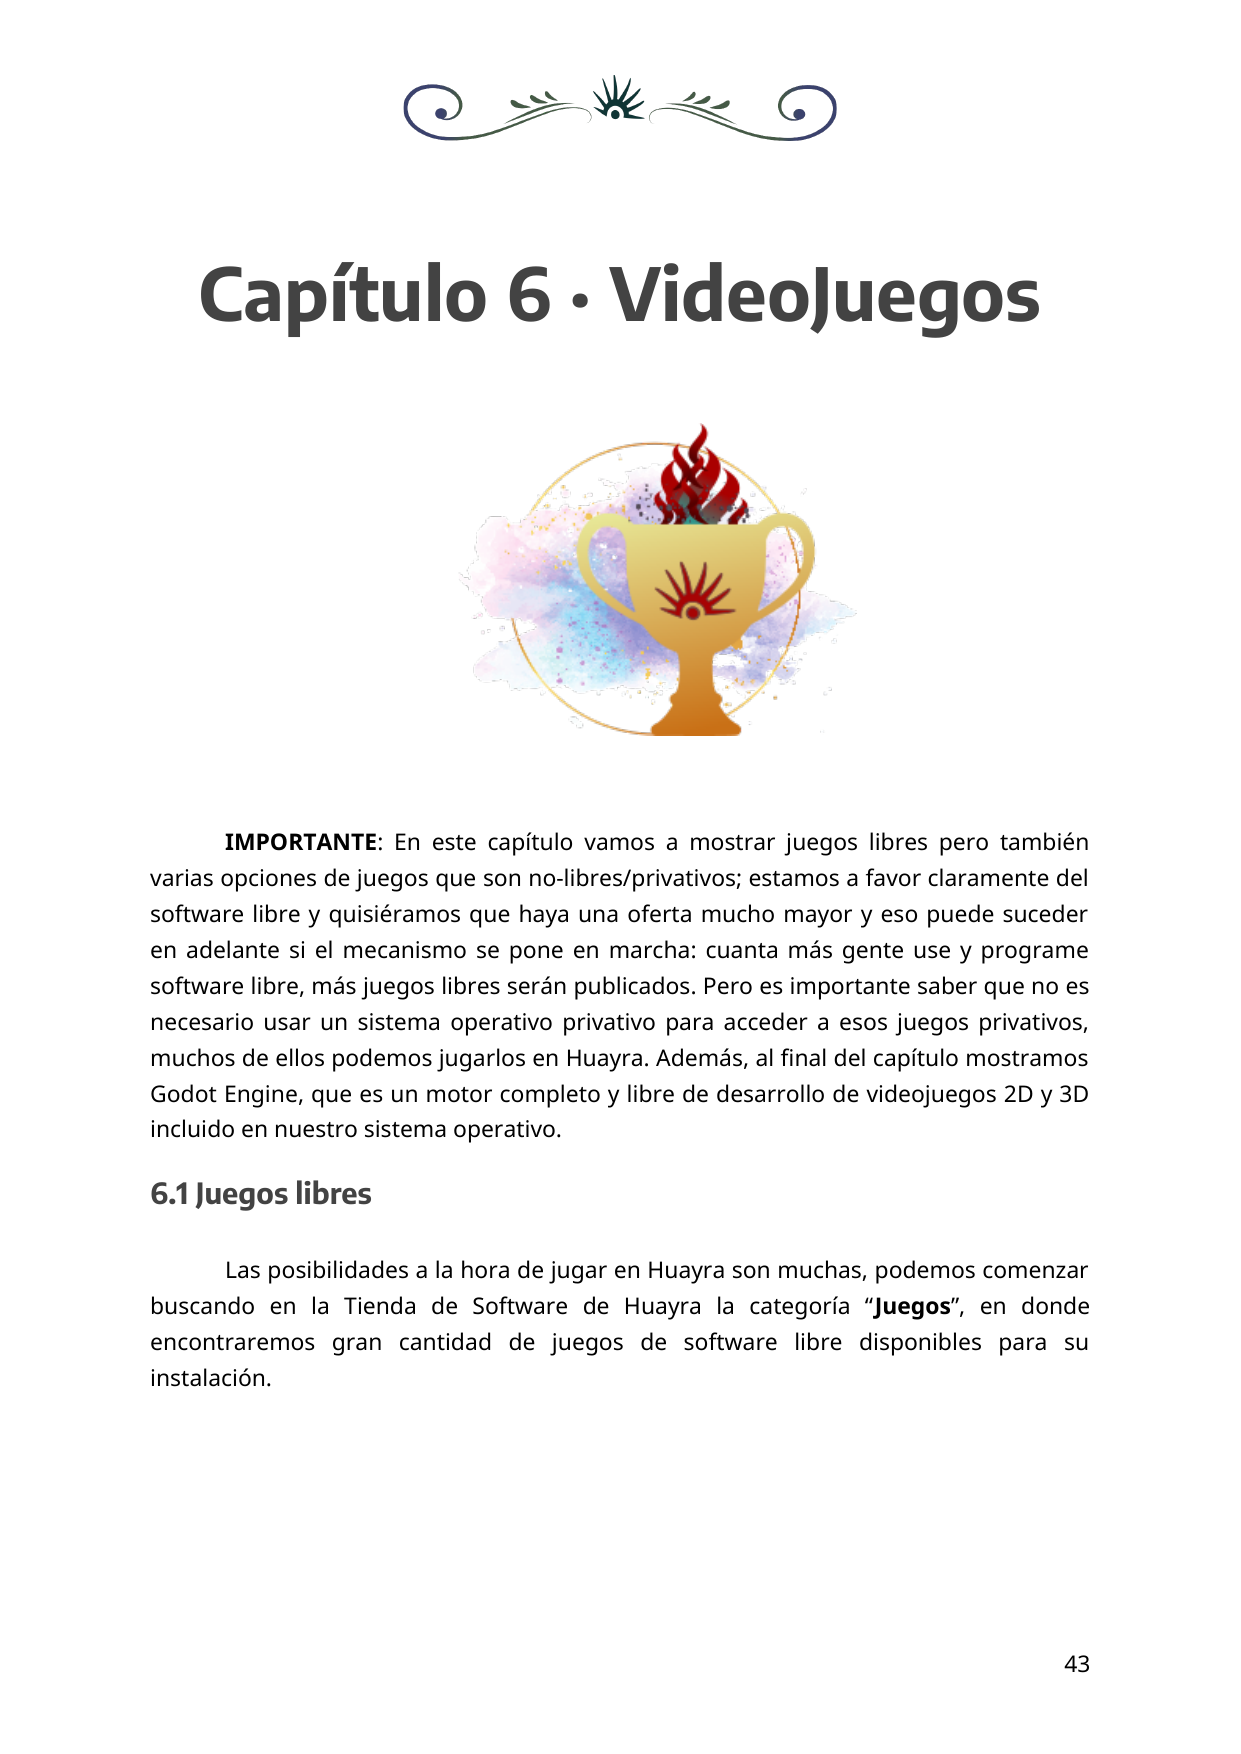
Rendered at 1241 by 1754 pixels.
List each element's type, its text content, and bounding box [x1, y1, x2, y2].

subtitle Capítulo 6 · VideoJuegos [150, 246, 1090, 337]
subtitle 6.1 Juegos libres [150, 1174, 1090, 1211]
text Las posibilidades a la hora de jugar en Huayra son muchas, podemos comenzar buscando en la Tienda de Software de Huayra la categoría “Juegos”, en donde encontraremos gran cantidad de juegos de software libre disponibles para su instalación. [150, 1254, 1090, 1393]
picture [403, 75, 837, 141]
text IMPORTANTE: En este capítulo vamos a mostrar juegos libres pero también varias opciones de juegos que son no-libres/privativos; estamos a favor claramente del software libre y quisiéramos que haya una oferta mucho mayor y eso puede suceder en adelante si el mecanismo se pone en marcha: cuanta más gente use y programe software libre, más juegos libres serán publicados. Pero es importante saber que no es necesario usar un sistema operativo privativo para acceder a esos juegos privativos, muchos de ellos podemos jugarlos en Huayra. Además, al final del capítulo mostramos Godot Engine, que es un motor completo y libre de desarrollo de videojuegos 2D y 3D incluido en nuestro sistema operativo. [150, 826, 1090, 1145]
picture [458, 423, 857, 736]
